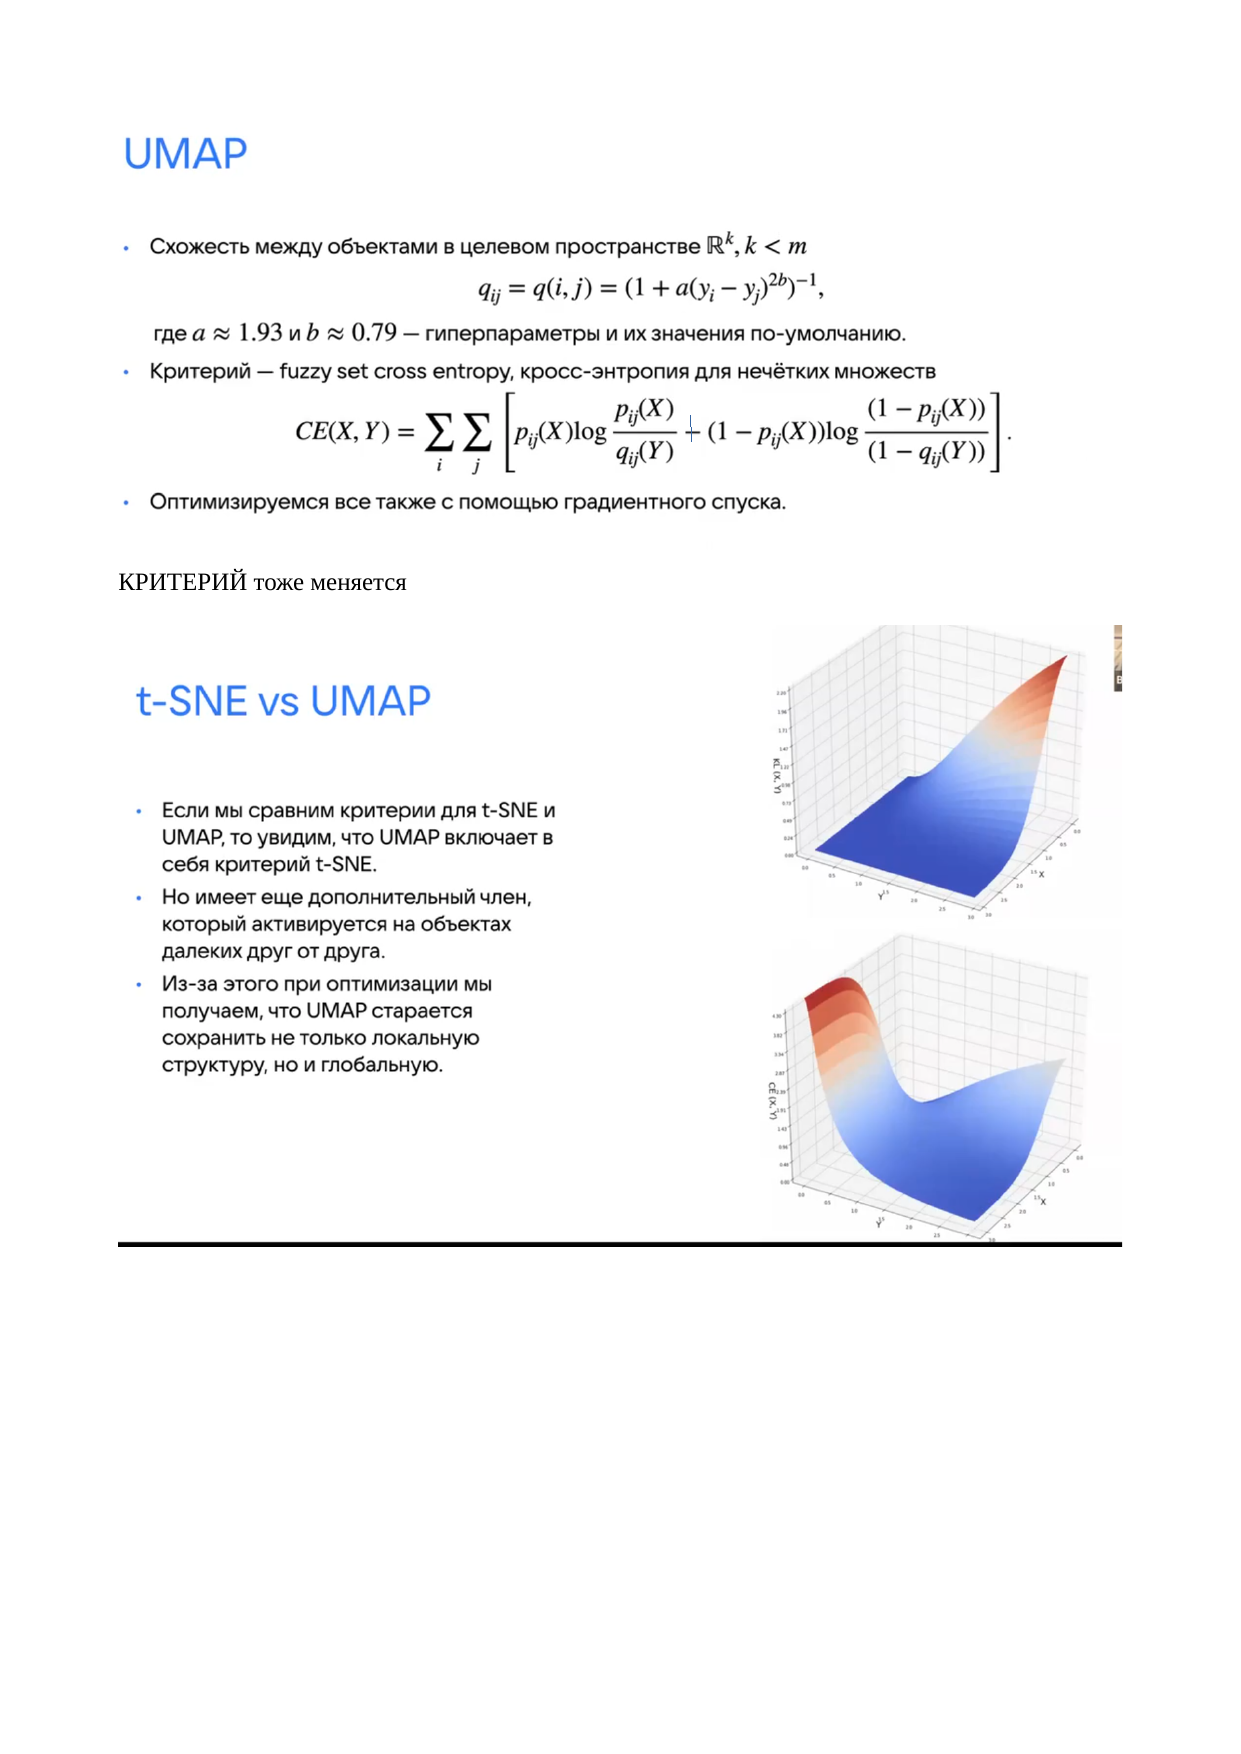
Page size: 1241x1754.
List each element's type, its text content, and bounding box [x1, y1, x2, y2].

text КРИТЕРИЙ тоже меняется [118, 568, 1122, 596]
picture [118, 625, 1123, 1247]
picture [118, 118, 1123, 568]
